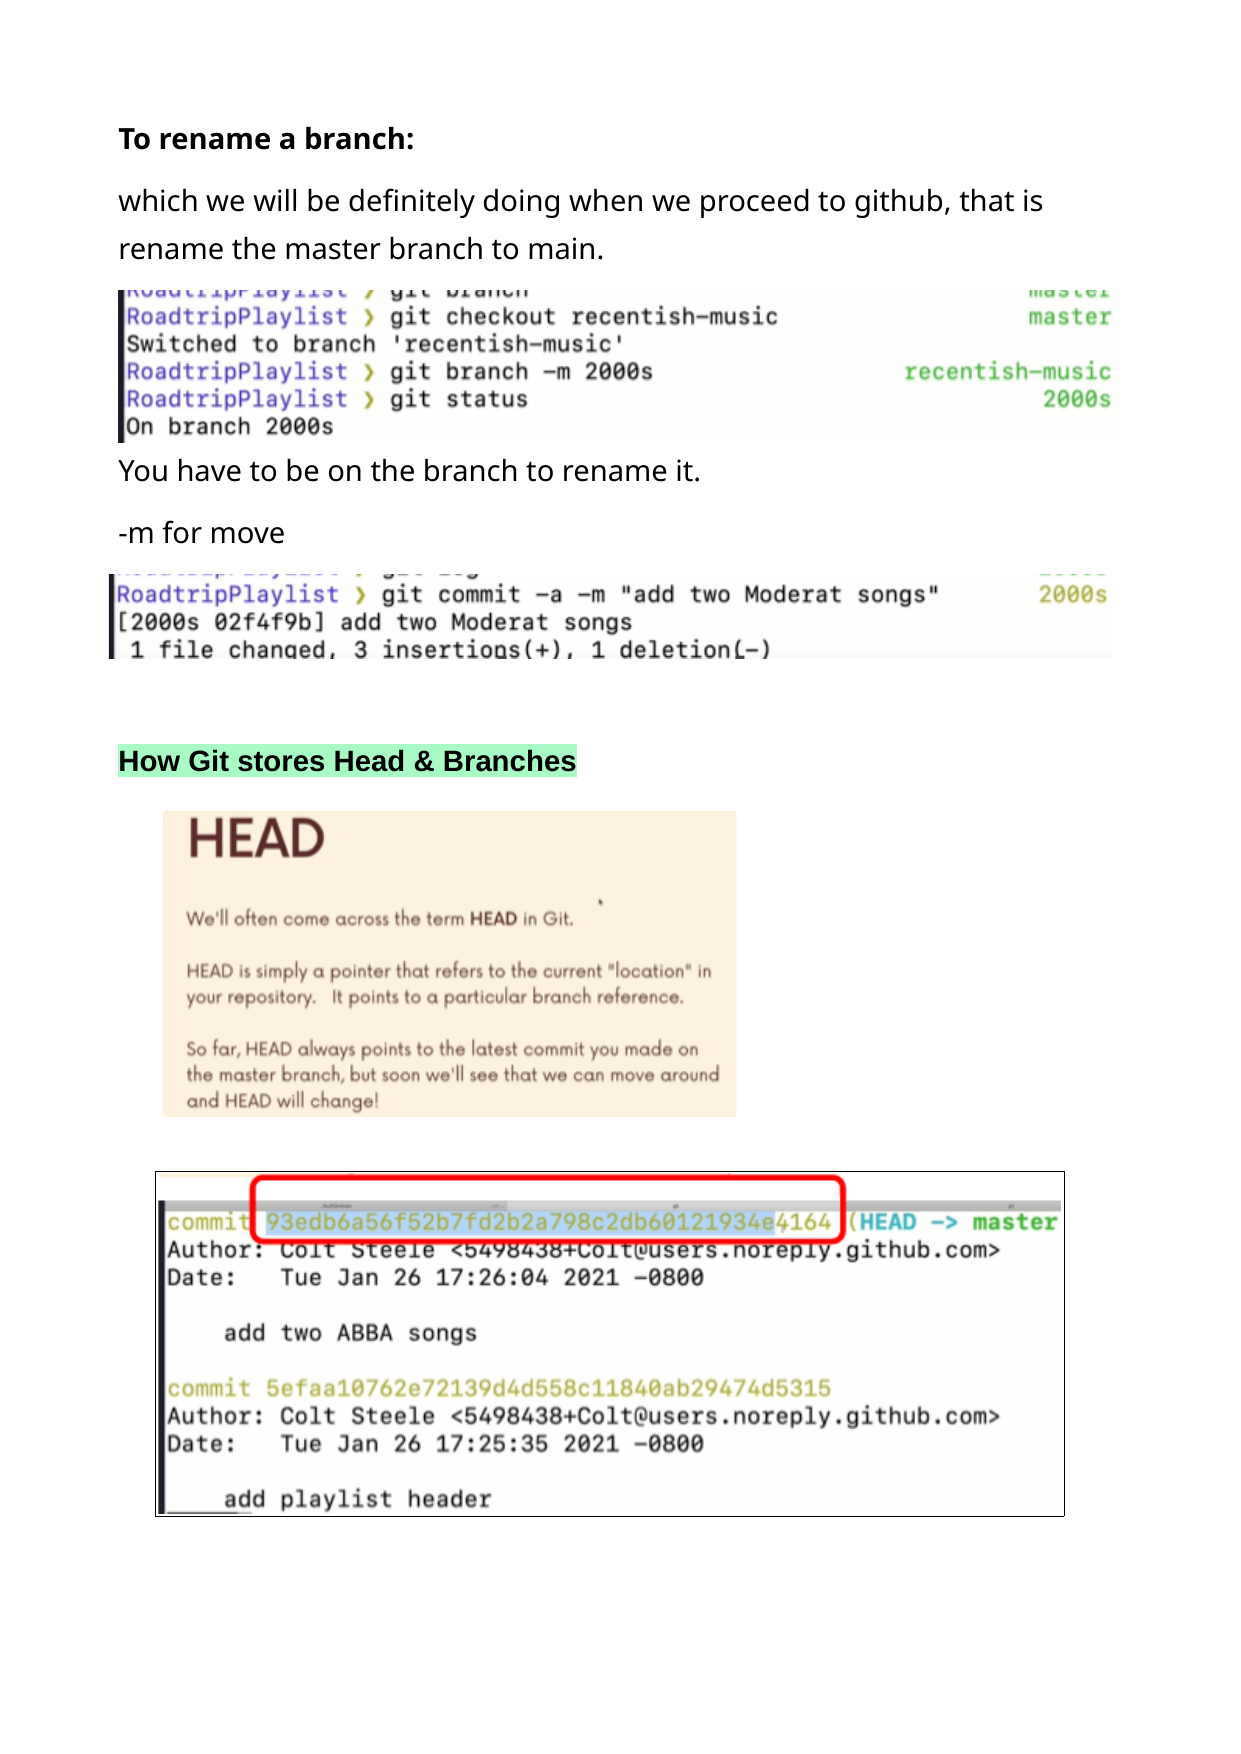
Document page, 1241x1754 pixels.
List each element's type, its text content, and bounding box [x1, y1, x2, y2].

text To rename a branch: [118, 118, 1122, 158]
picture [118, 290, 1123, 443]
picture [108, 574, 1113, 659]
text which we will be definitely doing when we proceed to github, that is rename the master branch to main. [118, 180, 1122, 268]
subtitle How Git stores Head & Branches [577, 744, 1122, 777]
text -m for move [118, 512, 1122, 552]
text You have to be on the branch to rename it. [118, 443, 1122, 490]
picture [163, 811, 737, 1117]
picture [157, 1173, 1061, 1514]
